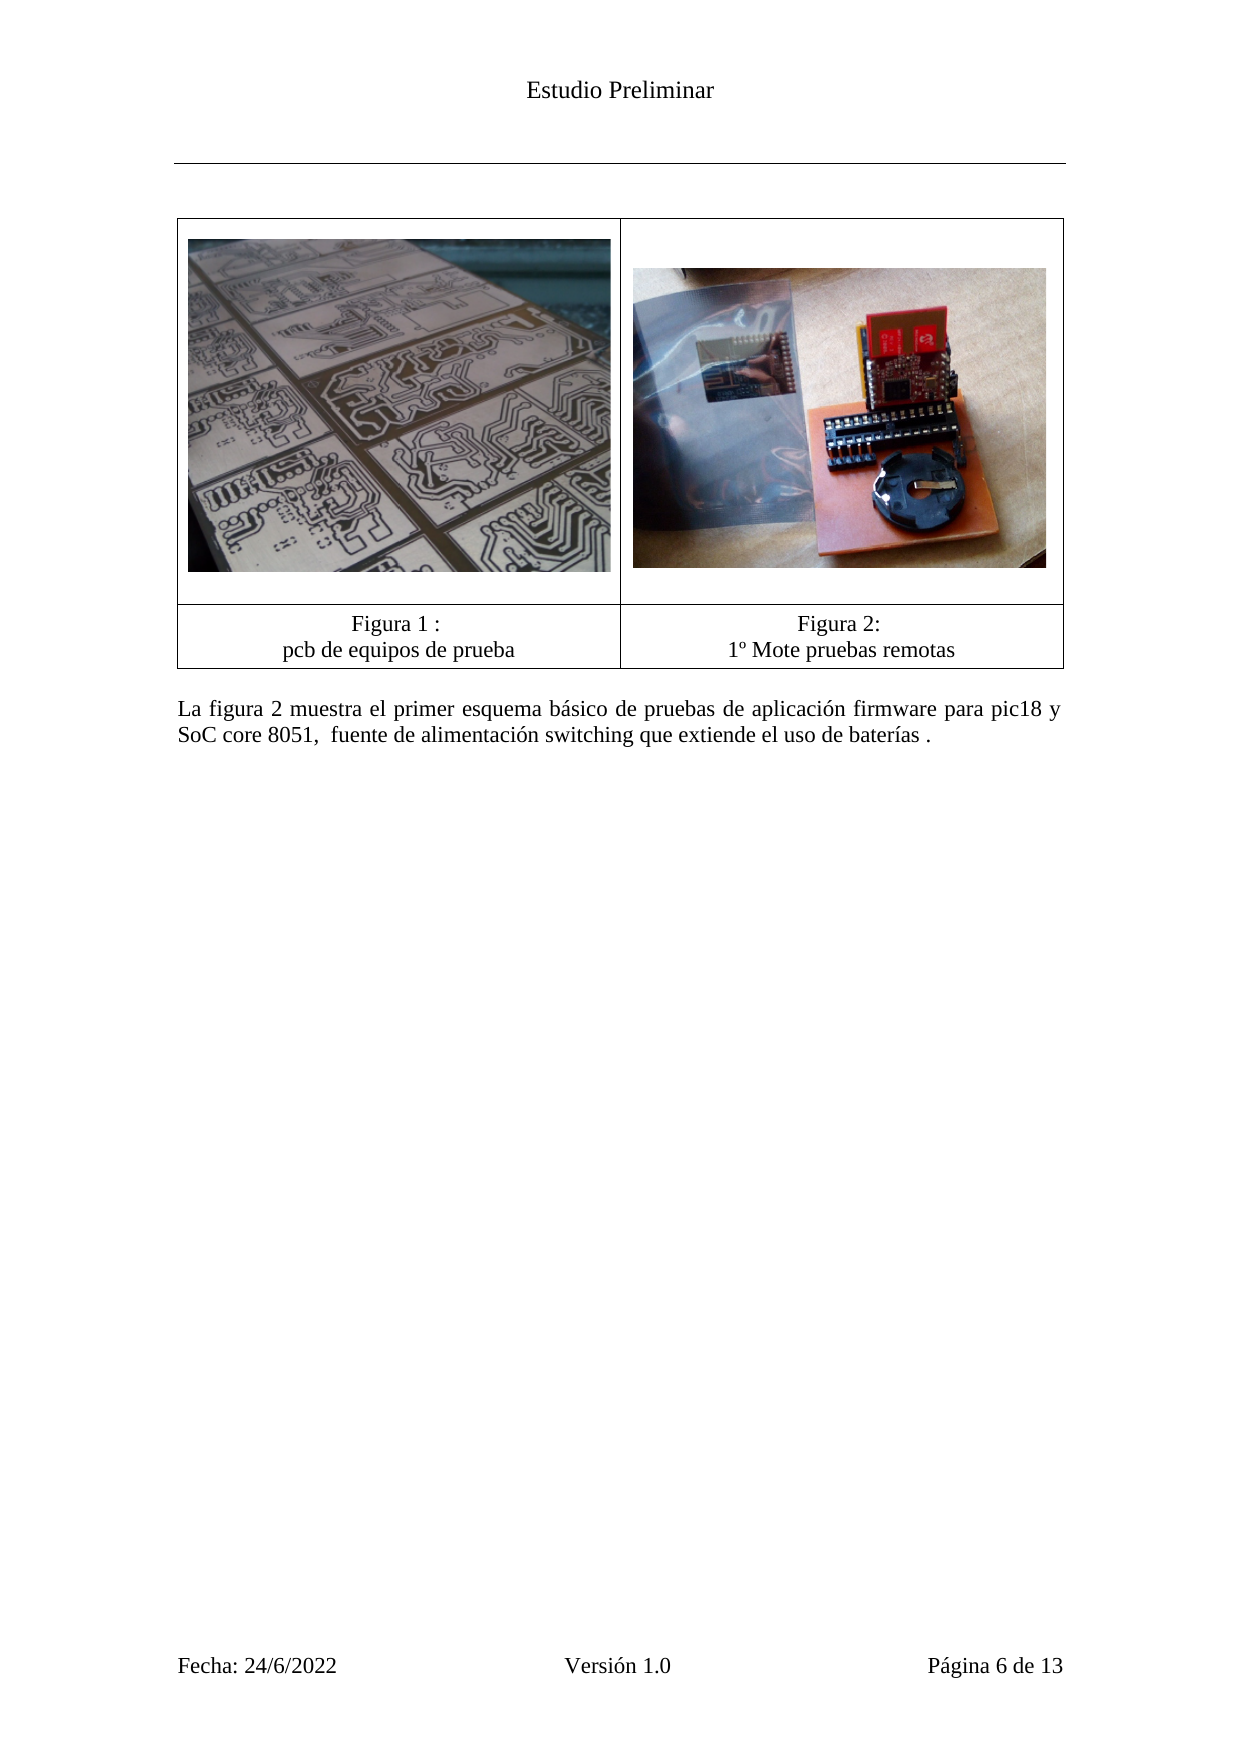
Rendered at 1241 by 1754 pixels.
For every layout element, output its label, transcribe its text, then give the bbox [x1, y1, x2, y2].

table_cell Figura 2: 1º Mote pruebas remotas [621, 605, 1063, 668]
picture [633, 268, 1047, 568]
table_header [621, 219, 1063, 567]
text La figura 2 muestra el primer esquema básico de pruebas de aplicación firmware para pic18 y SoC core 8051, fuente de alimentación switching que extiende el uso de baterías . [177, 695, 1063, 747]
table_header [178, 219, 620, 604]
table_cell Figura 1 : pcb de equipos de prueba [178, 605, 620, 668]
picture [188, 239, 611, 572]
table_header [621, 568, 1063, 604]
